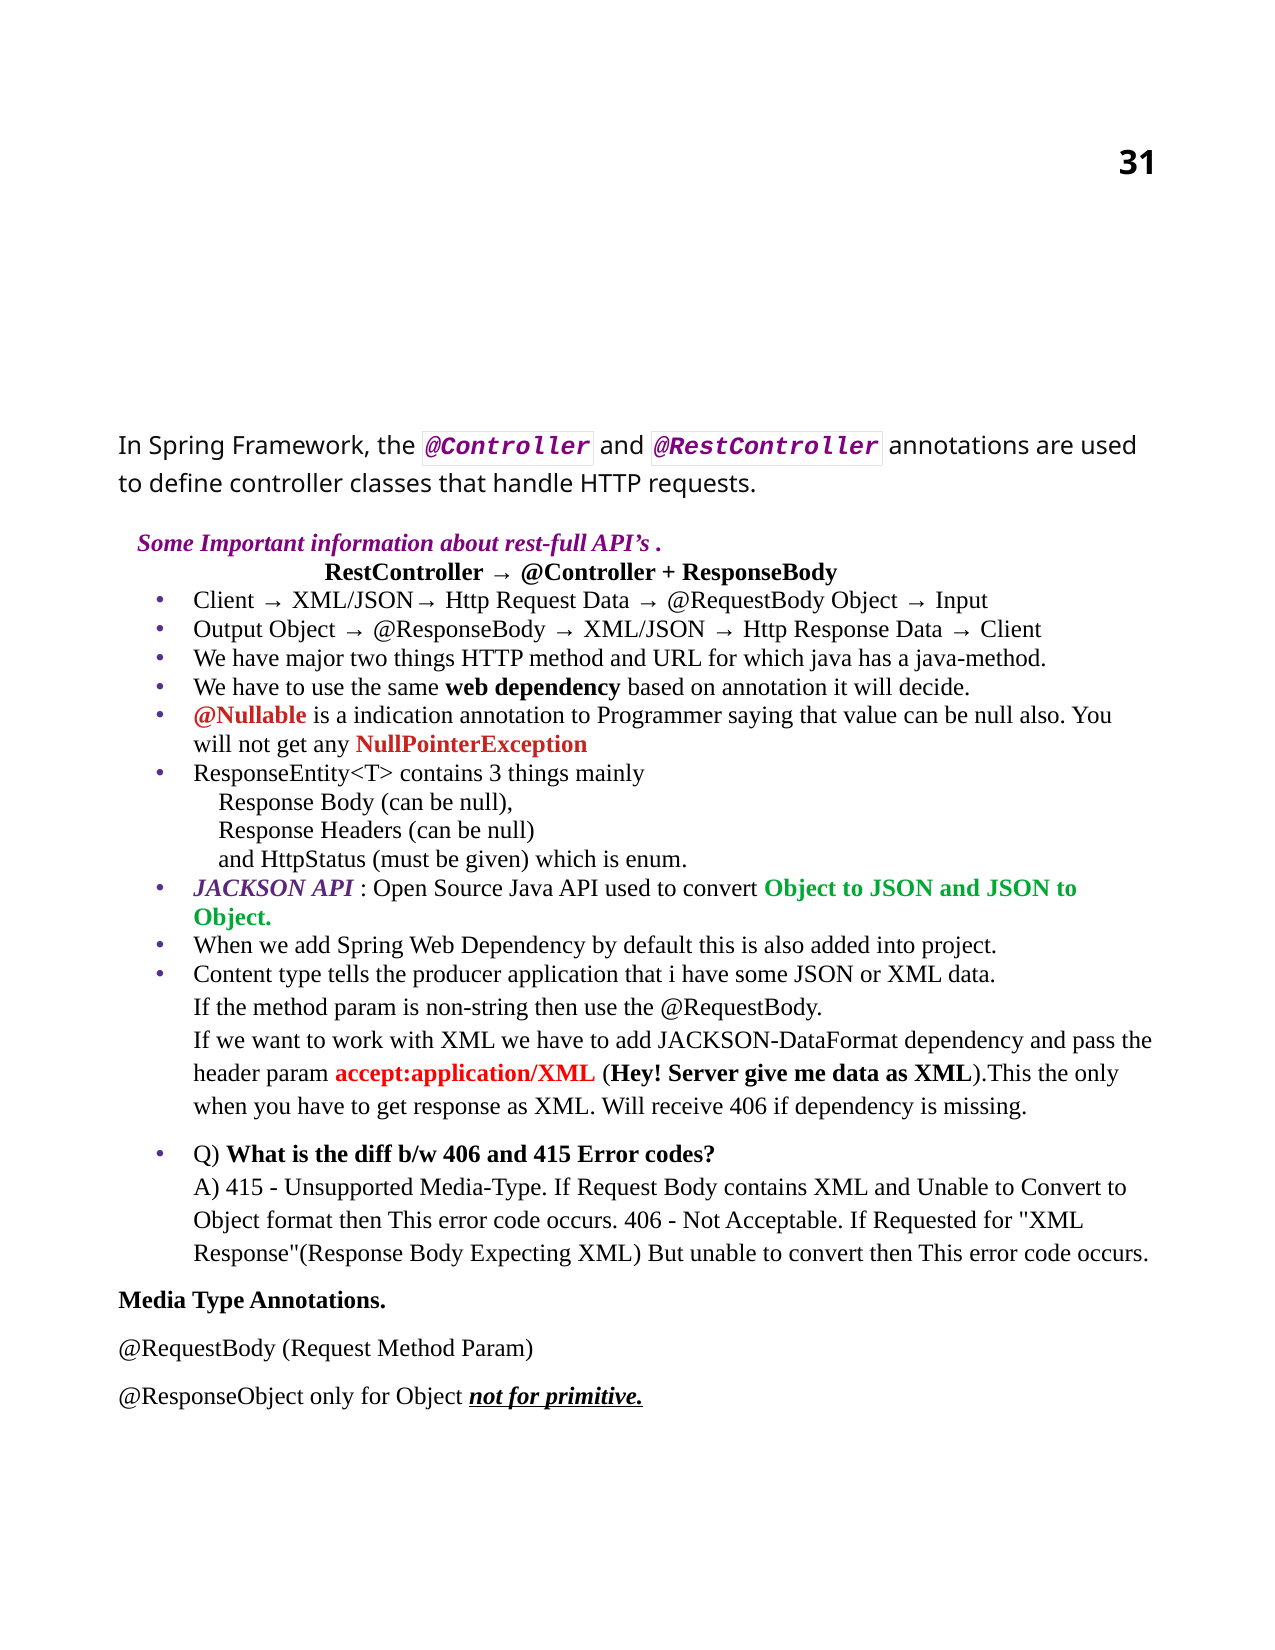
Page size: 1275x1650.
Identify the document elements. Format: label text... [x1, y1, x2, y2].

list Content type tells the producer application that i have some JSON or XML data. If the method param is non-string then use the @RequestBody. If we want to work with XML we have to add JACKSON-DataFormat dependency and pass the header param accept:application/XML (Hey! Server give me data as XML).This the only when you have to get response as XML. Will receive 406 if dependency is missing. [156, 959, 1157, 1120]
text Media Type Annotations. [118, 1286, 1157, 1314]
text RestController → @Controller + ResponseBody [118, 557, 1157, 586]
list Q) What is the diff b/w 406 and 415 Error codes? A) 415 - Unsupported Media-Type. If Request Body contains XML and Unable to Convert to Object format then This error code occurs. 406 - Not Acceptable. If Requested for "XML Response"(Response Body Expecting XML) But unable to convert then This error code occurs. [156, 1139, 1157, 1267]
list ResponseEntity<T> contains 3 things mainly [156, 758, 1157, 787]
list @Nullable is a indication annotation to Programmer saying that value can be null also. You will not get any NullPointerException [156, 701, 1157, 758]
text @RequestBody (Request Method Param) [118, 1333, 1157, 1362]
text In Spring Framework, the @Controller and @RestController annotations are used to define controller classes that handle HTTP requests. [118, 428, 1157, 499]
text @ResponseObject only for Object not for primitive. [118, 1381, 1157, 1409]
text Some Important information about rest-full API’s . [118, 528, 1157, 557]
list Response Headers (can be null) [156, 816, 1157, 844]
list Output Object → @ResponseBody → XML/JSON → Http Response Data → Client [156, 614, 1157, 643]
list We have to use the same web dependency based on annotation it will decide. [156, 672, 1157, 701]
list JACKSON API : Open Source Java API used to convert Object to JSON and JSON to Object. [156, 873, 1157, 931]
list When we add Spring Web Dependency by default this is also added into project. [156, 931, 1157, 959]
list and HttpStatus (must be given) which is enum. [156, 844, 1157, 873]
list Response Body (can be null), [156, 787, 1157, 816]
list We have major two things HTTP method and URL for which java has a java-method. [156, 643, 1157, 672]
list Client → XML/JSON→ Http Request Data → @RequestBody Object → Input [156, 586, 1157, 614]
